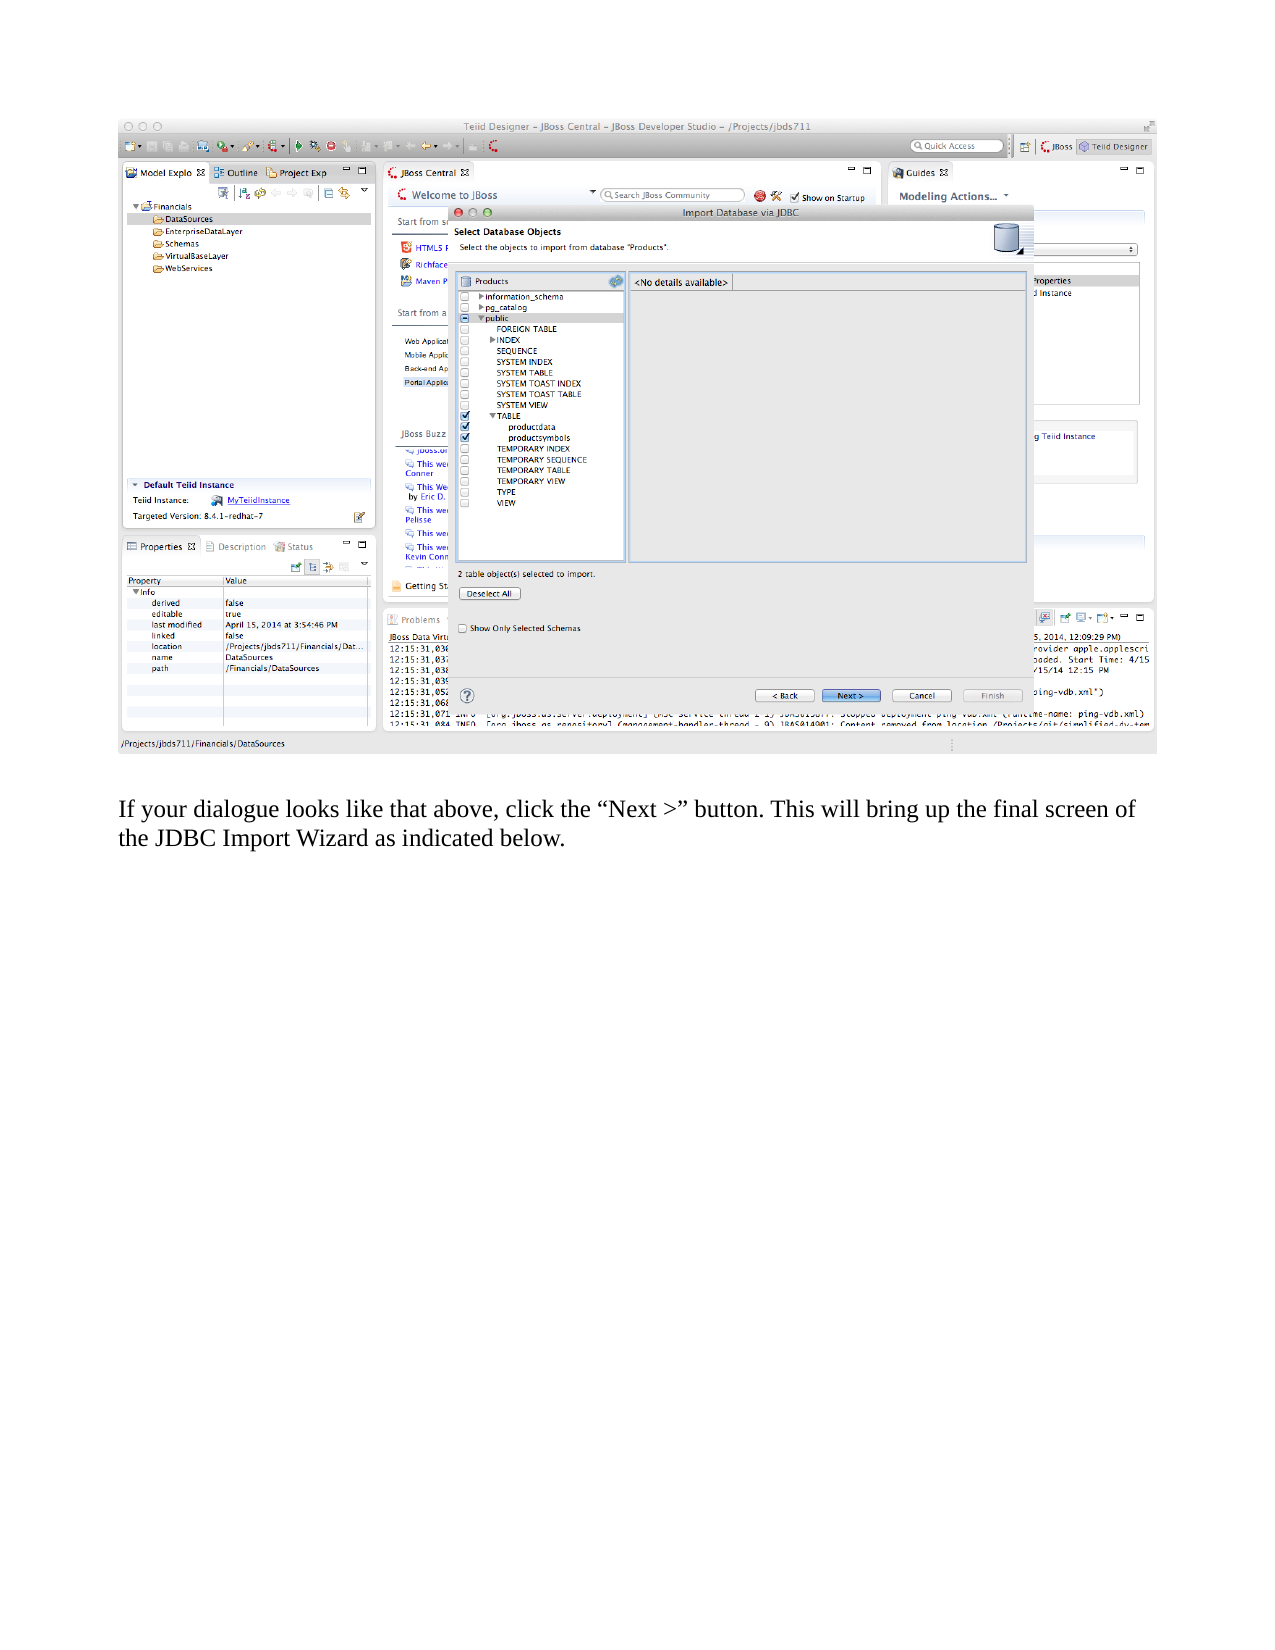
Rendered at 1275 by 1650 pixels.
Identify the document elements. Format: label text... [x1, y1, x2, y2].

text If your dialogue looks like that above, click the “Next >” button. This will bring up the final screen of the JDBC Import Wizard as indicated below. [118, 794, 1157, 852]
picture [118, 118, 1157, 754]
